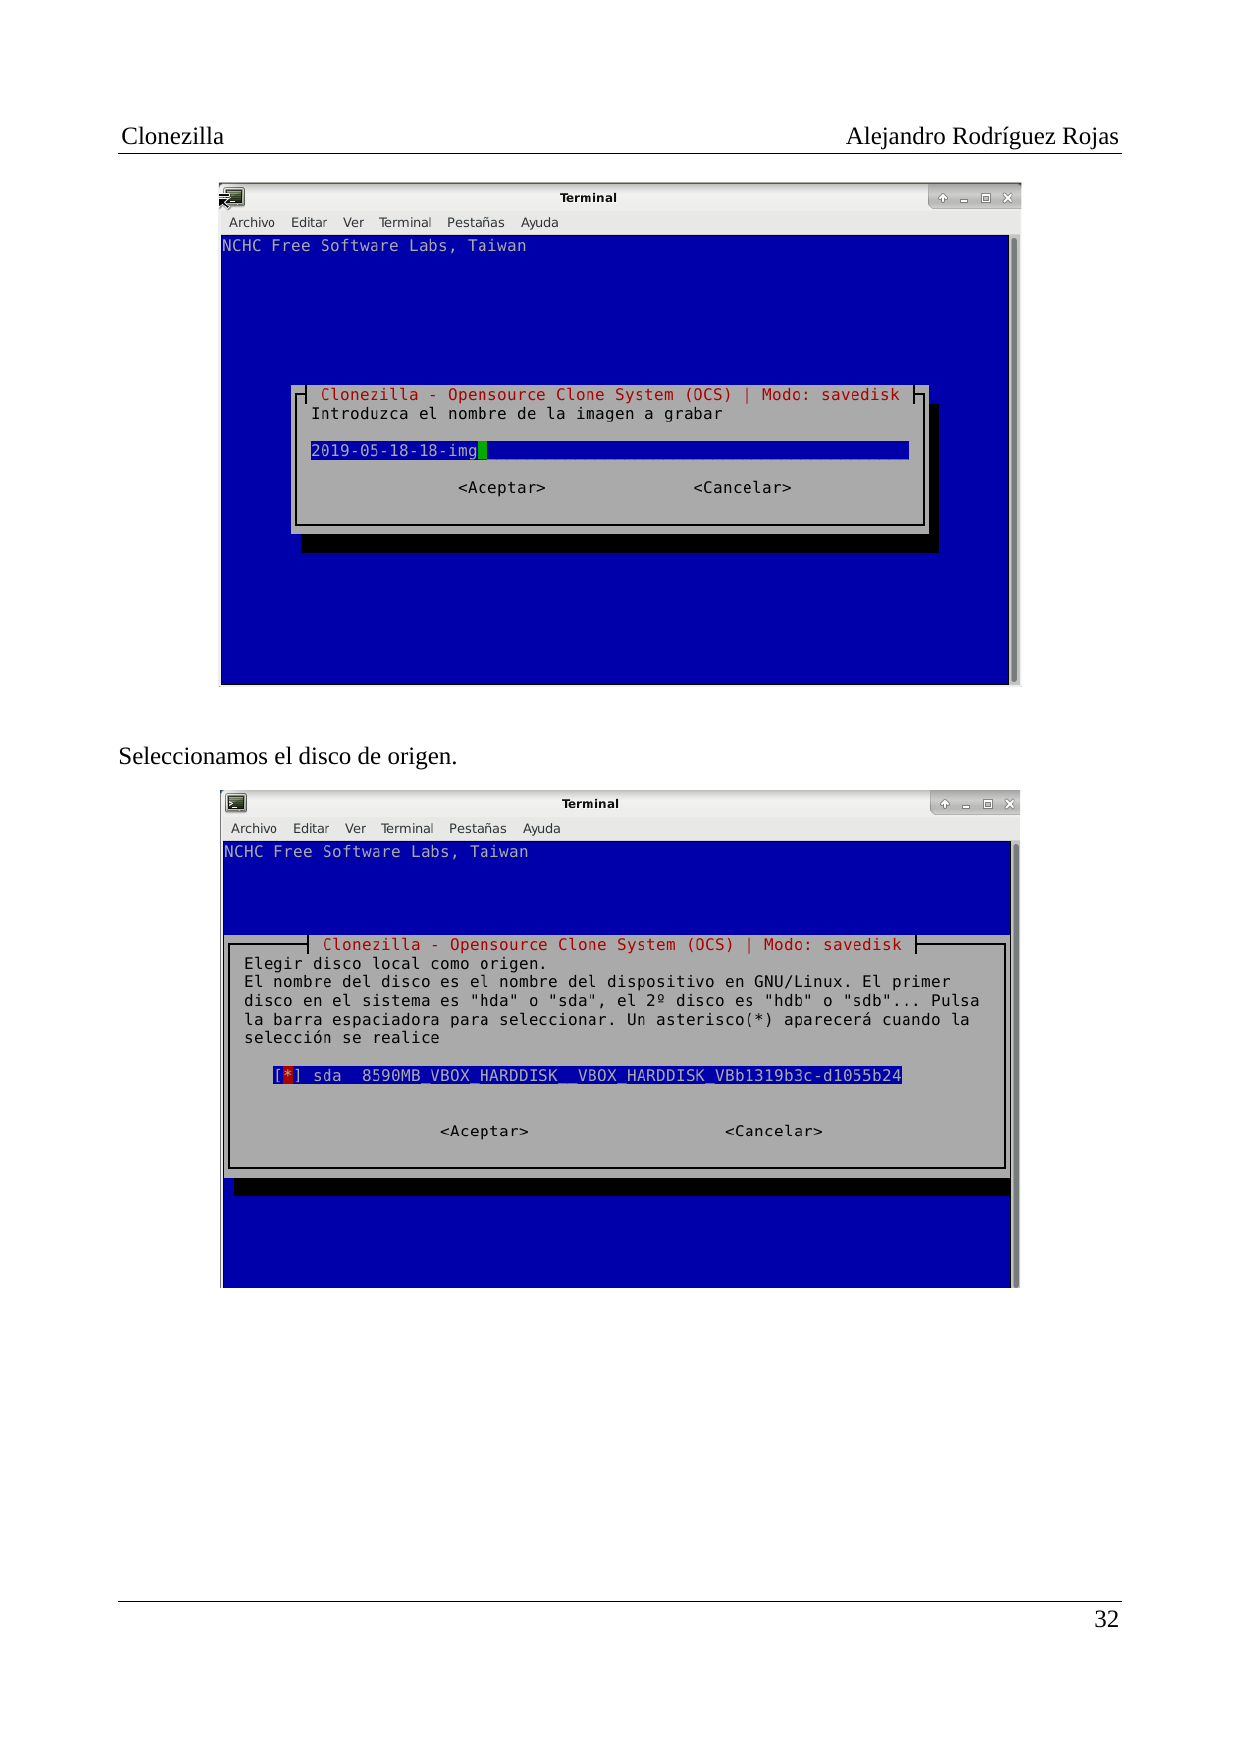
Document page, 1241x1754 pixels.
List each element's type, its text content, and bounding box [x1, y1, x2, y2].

picture [218, 182, 1022, 687]
picture [220, 790, 1020, 1288]
text Seleccionamos el disco de origen. [118, 741, 1122, 770]
